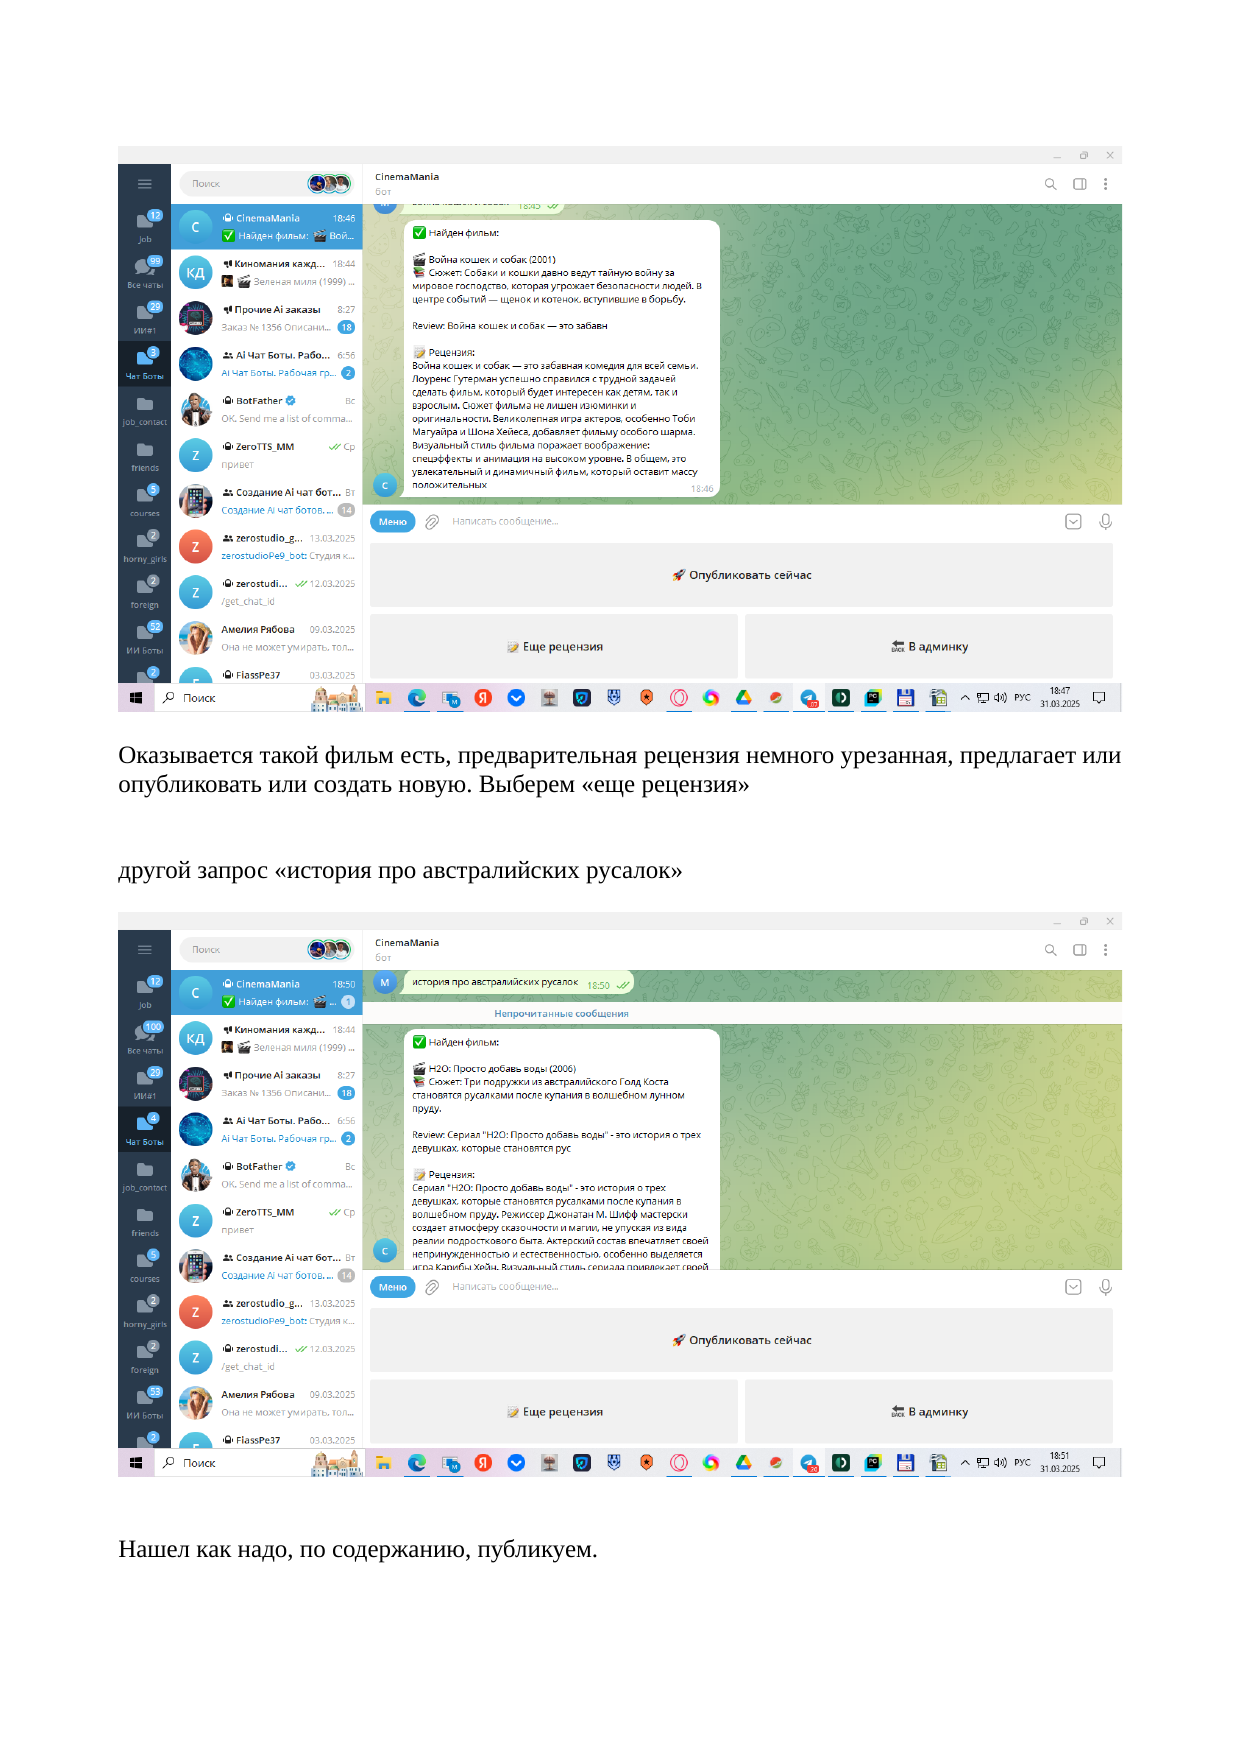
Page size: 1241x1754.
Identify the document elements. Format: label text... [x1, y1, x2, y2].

picture [118, 912, 1123, 1477]
picture [118, 146, 1123, 712]
text Оказывается такой фильм есть, предварительная рецензия немного урезанная, предлагает или опубликовать или создать новую. Выберем «еще рецензия» [118, 740, 1122, 797]
text Нашел как надо, по содержанию, публикуем. [118, 1534, 1122, 1563]
text другой запрос «история про австралийских русалок» [118, 855, 1122, 884]
